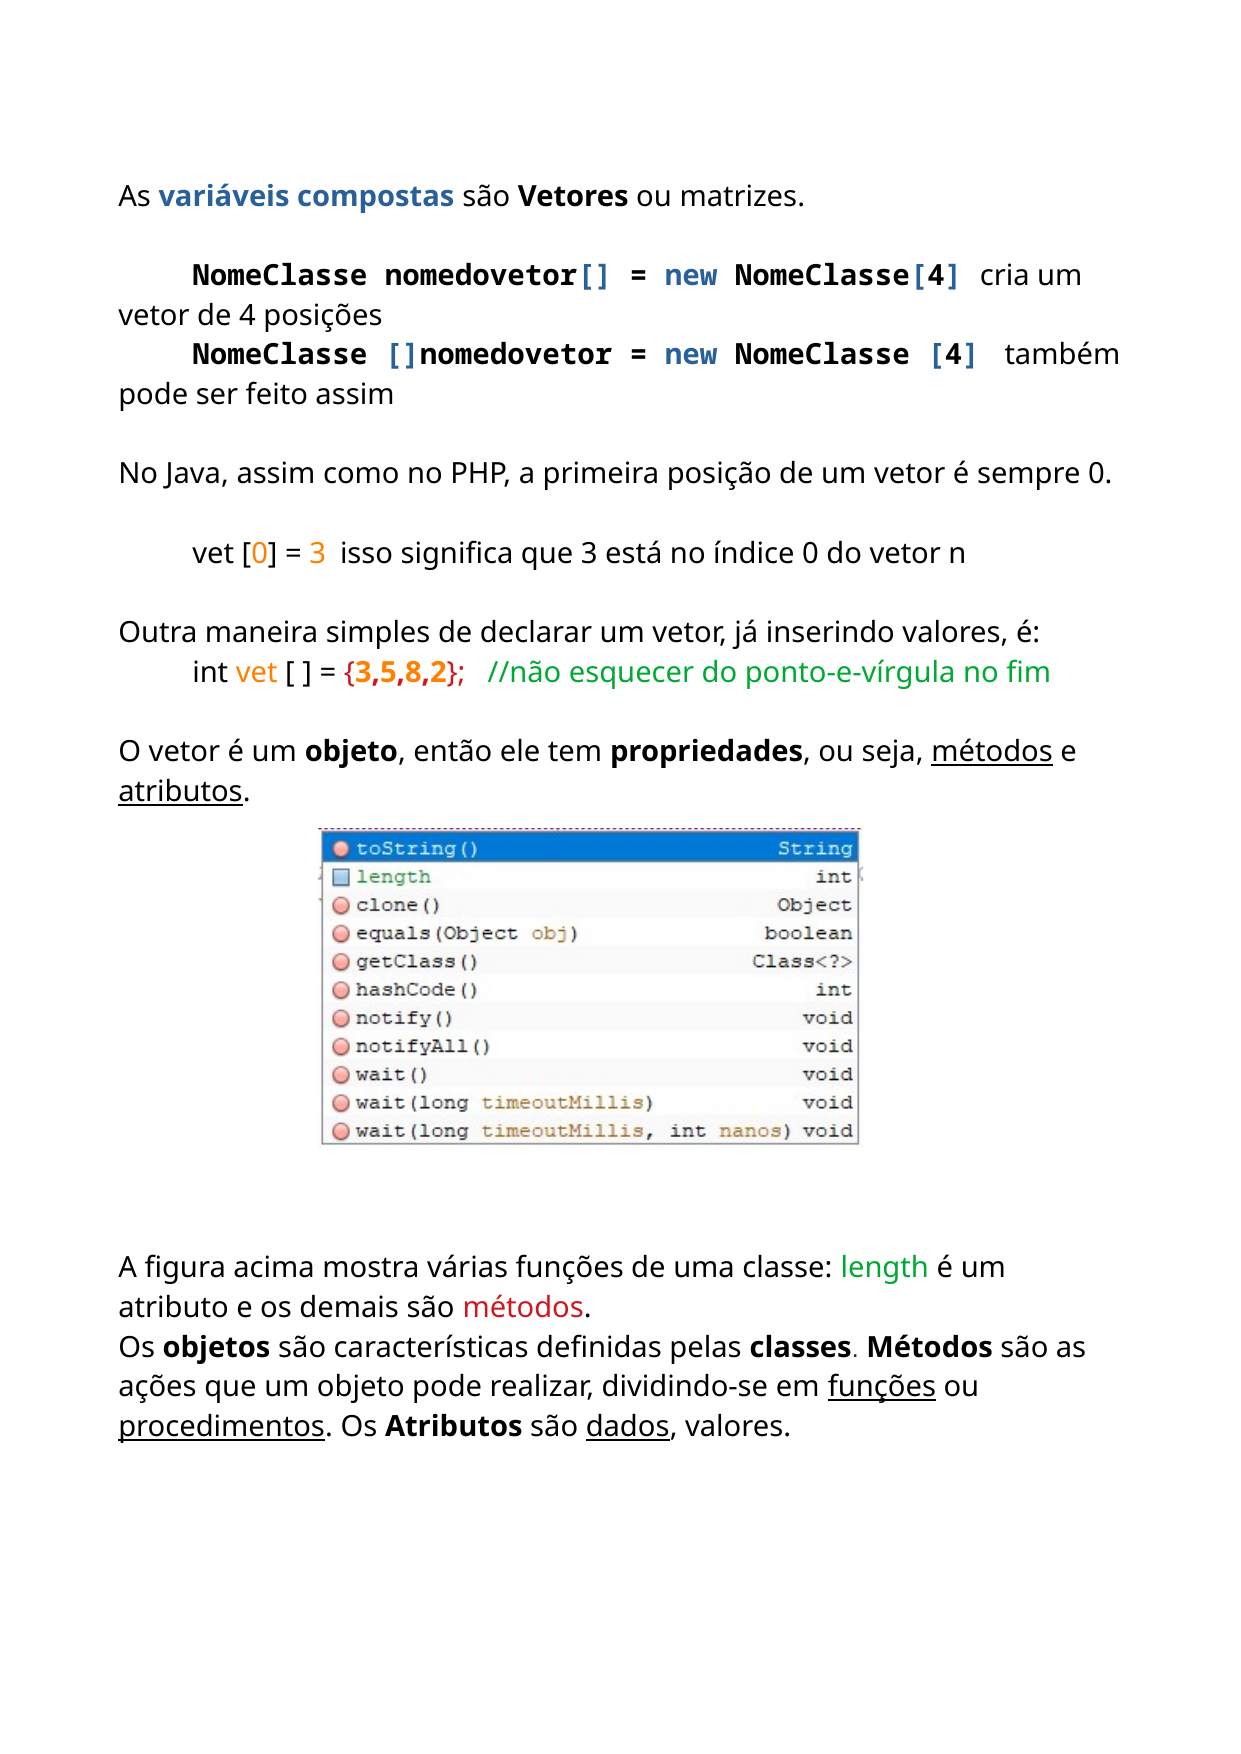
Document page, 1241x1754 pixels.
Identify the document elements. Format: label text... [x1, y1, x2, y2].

text Outra maneira simples de declarar um vetor, já inserindo valores, é: [118, 611, 1122, 651]
text As variáveis compostas são Vetores ou matrizes. [118, 175, 1122, 214]
text int vet [ ] = {3,5,8,2}; //não esquecer do ponto-e-vírgula no fim [118, 651, 1122, 691]
text A figura acima mostra várias funções de uma classe: length é um atributo e os demais são métodos. [118, 1246, 1122, 1326]
text Os objetos são características definidas pelas classes. Métodos são as ações que um objeto pode realizar, dividindo-se em funções ou procedimentos. Os Atributos são dados, valores. [118, 1326, 1122, 1445]
text NomeClasse []nomedovetor = new NomeClasse [4] também pode ser feito assim [118, 334, 1122, 413]
text vet [0] = 3 isso significa que 3 está no índice 0 do vetor n [118, 532, 1122, 572]
text NomeClasse nomedovetor[] = new NomeClasse[4] cria um vetor de 4 posições [118, 254, 1122, 334]
picture [317, 828, 864, 1148]
text O vetor é um objeto, então ele tem propriedades, ou seja, métodos e atributos. [118, 731, 1157, 810]
text No Java, assim como no PHP, a primeira posição de um vetor é sempre 0. [118, 453, 1122, 492]
